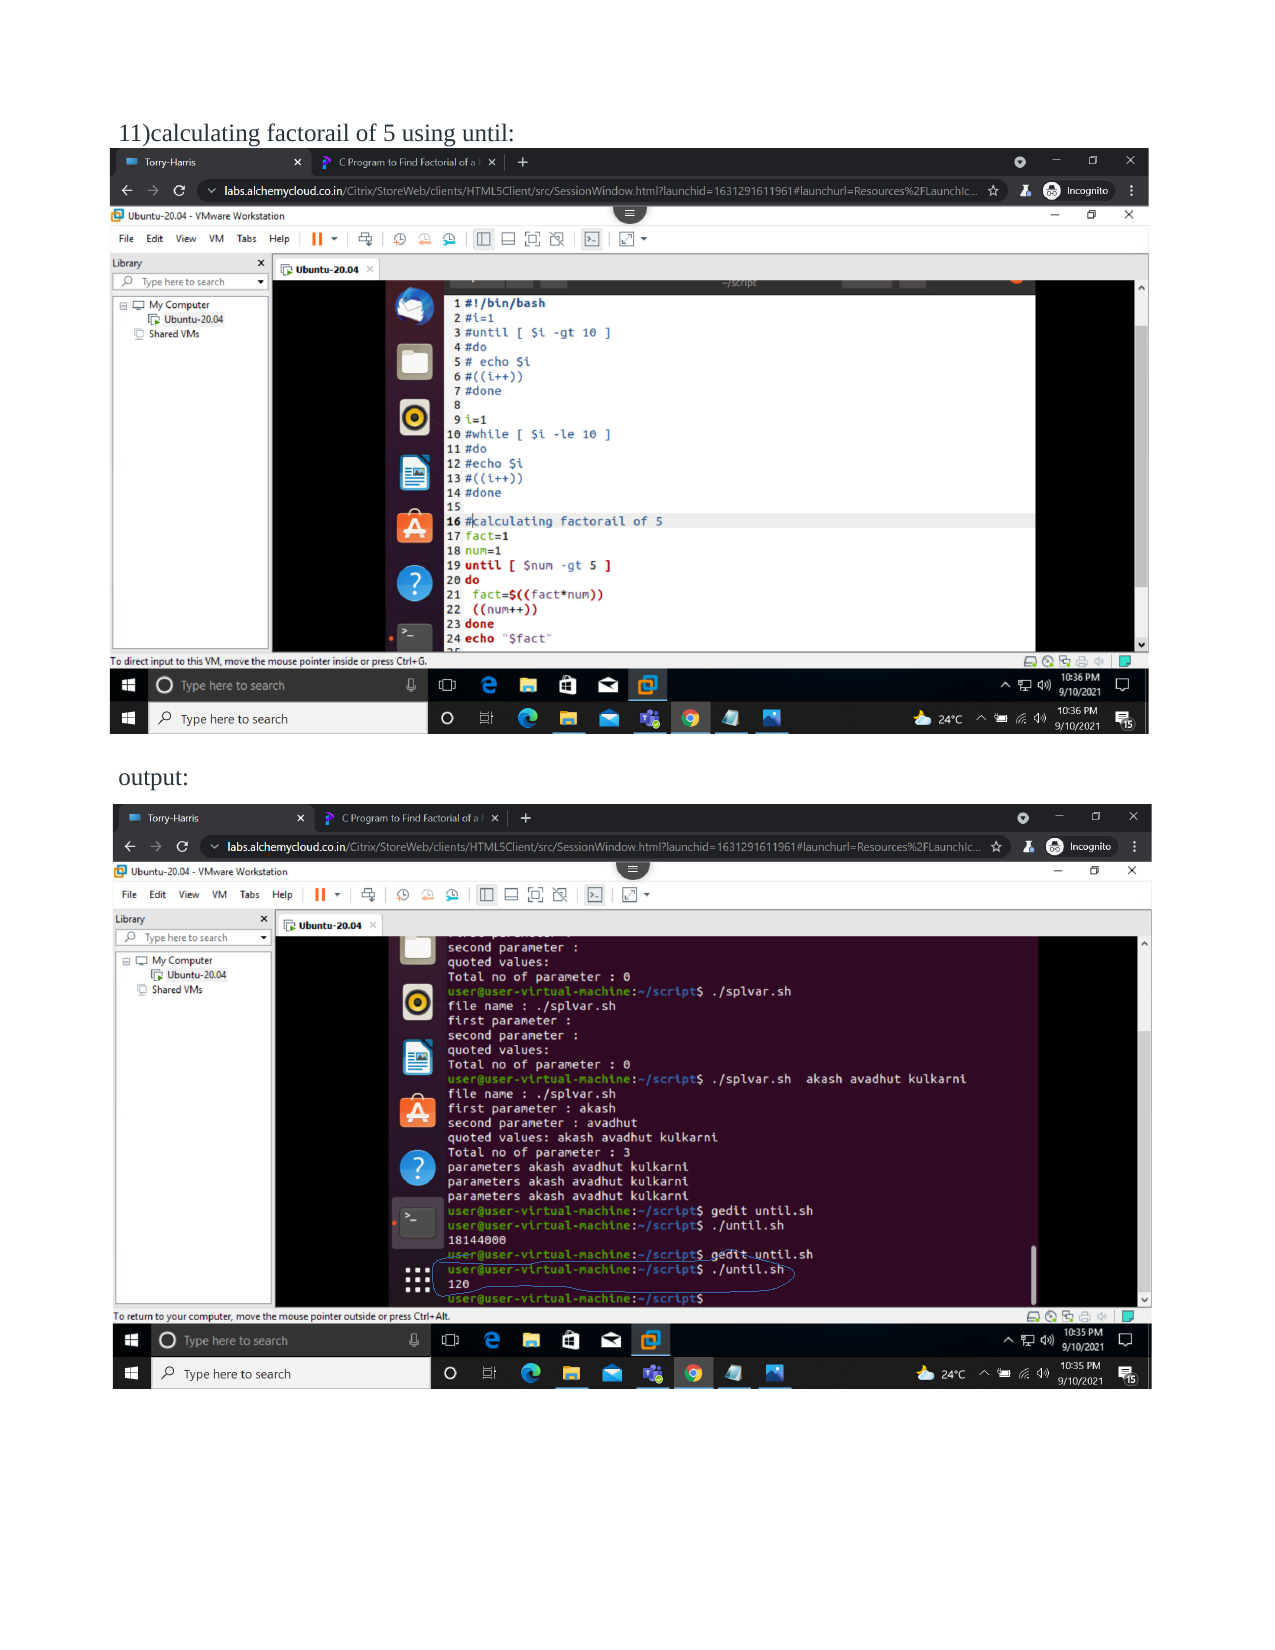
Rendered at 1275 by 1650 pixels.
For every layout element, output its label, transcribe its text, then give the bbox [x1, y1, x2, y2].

picture [109, 148, 1149, 734]
picture [112, 804, 1152, 1389]
text 11)calculating factorail of 5 using until: [118, 118, 1157, 147]
text output: [118, 762, 1157, 791]
